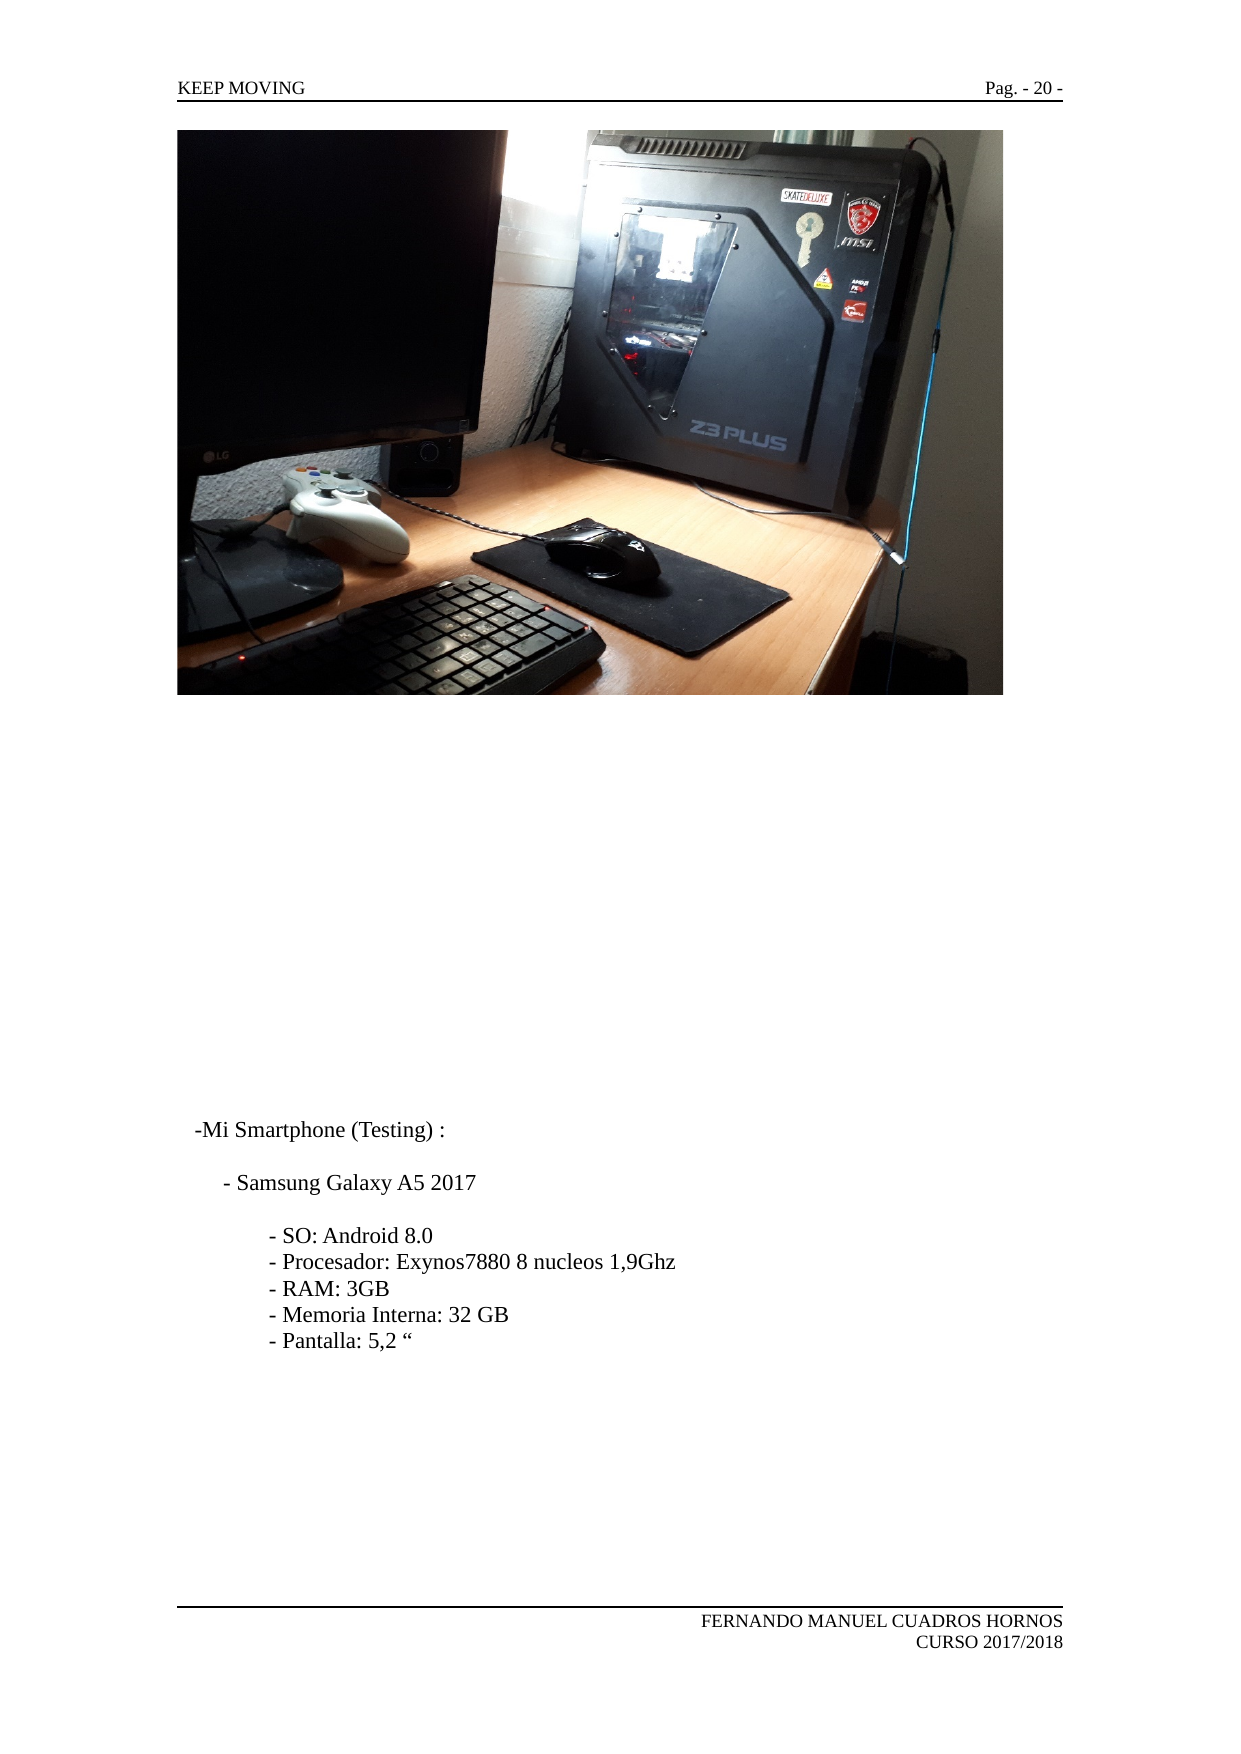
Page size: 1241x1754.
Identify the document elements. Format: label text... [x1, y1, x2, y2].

text - Samsung Galaxy A5 2017 [177, 1169, 1063, 1196]
text - RAM: 3GB [177, 1274, 1063, 1301]
text -Mi Smartphone (Testing) : [177, 1116, 1063, 1143]
text - SO: Android 8.0 [177, 1222, 1063, 1248]
text - Pantalla: 5,2 “ [177, 1327, 1063, 1354]
text - Memoria Interna: 32 GB [177, 1301, 1063, 1327]
text - Procesador: Exynos7880 8 nucleos 1,9Ghz [177, 1248, 1063, 1274]
